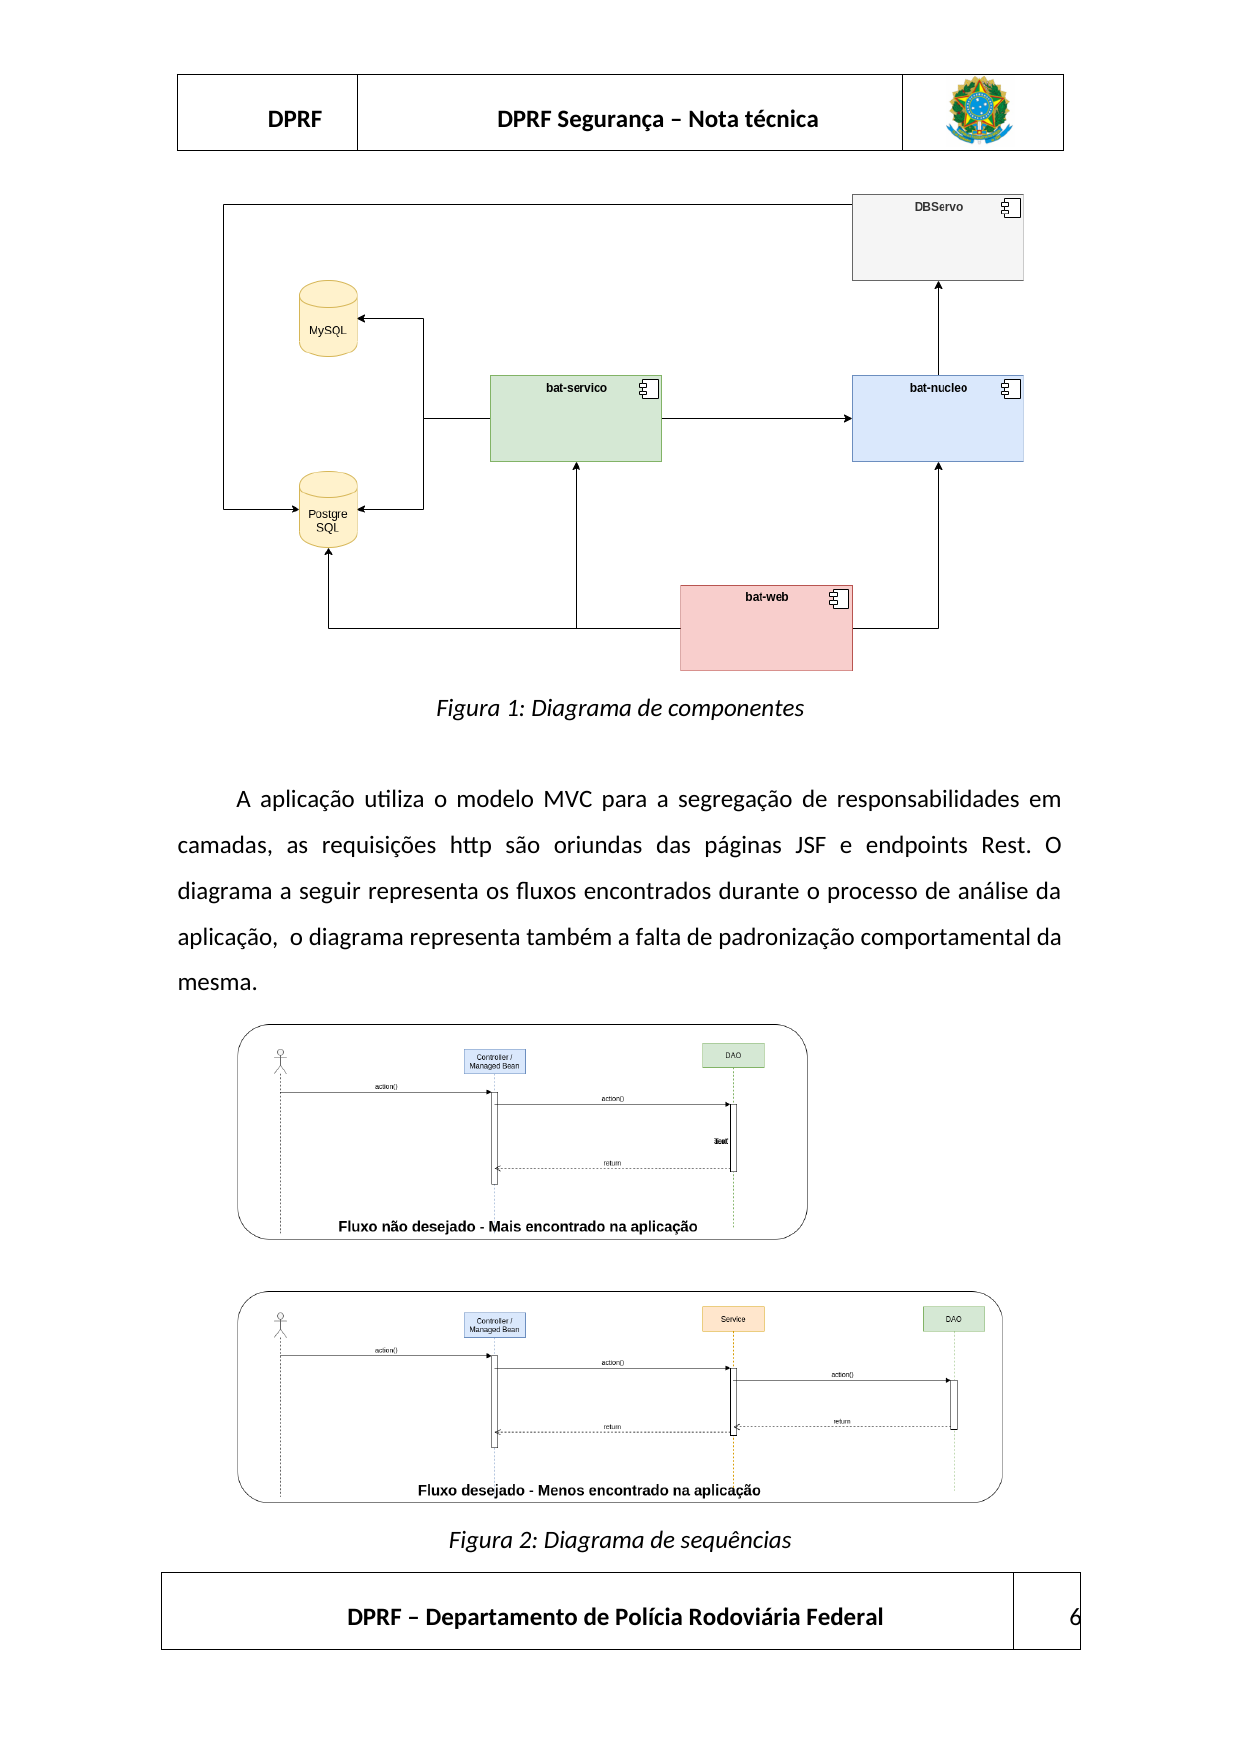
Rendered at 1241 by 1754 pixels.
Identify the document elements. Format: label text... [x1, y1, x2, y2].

picture [237, 1024, 1003, 1503]
picture [216, 194, 1024, 671]
text A aplicação utiliza o modelo MVC para a segregação de responsabilidades em camadas, as requisições http são oriundas das páginas JSF e endpoints Rest. O diagrama a seguir representa os fluxos encontrados durante o processo de análise da aplicação, o diagrama representa também a falta de padronização comportamental da mesma. [177, 906, 1063, 921]
text A aplicação utiliza o modelo MVC para a segregação de responsabilidades em camadas, as requisições http são oriundas das páginas JSF e endpoints Rest. O diagrama a seguir representa os fluxos encontrados durante o processo de análise da aplicação, o diagrama representa também a falta de padronização comportamental da mesma. [177, 951, 1063, 997]
text Figura 1: Diagrama de componentes [217, 671, 1023, 723]
text Figura 2: Diagrama de sequências [238, 1503, 1003, 1554]
picture [944, 75, 1020, 149]
text A aplicação utiliza o modelo MVC para a segregação de responsabilidades em camadas, as requisições http são oriundas das páginas JSF e endpoints Rest. O diagrama a seguir representa os fluxos encontrados durante o processo de análise da aplicação, o diagrama representa também a falta de padronização comportamental da mesma. [177, 784, 1063, 829]
text A aplicação utiliza o modelo MVC para a segregação de responsabilidades em camadas, as requisições http são oriundas das páginas JSF e endpoints Rest. O diagrama a seguir representa os fluxos encontrados durante o processo de análise da aplicação, o diagrama representa também a falta de padronização comportamental da mesma. [177, 860, 1063, 875]
